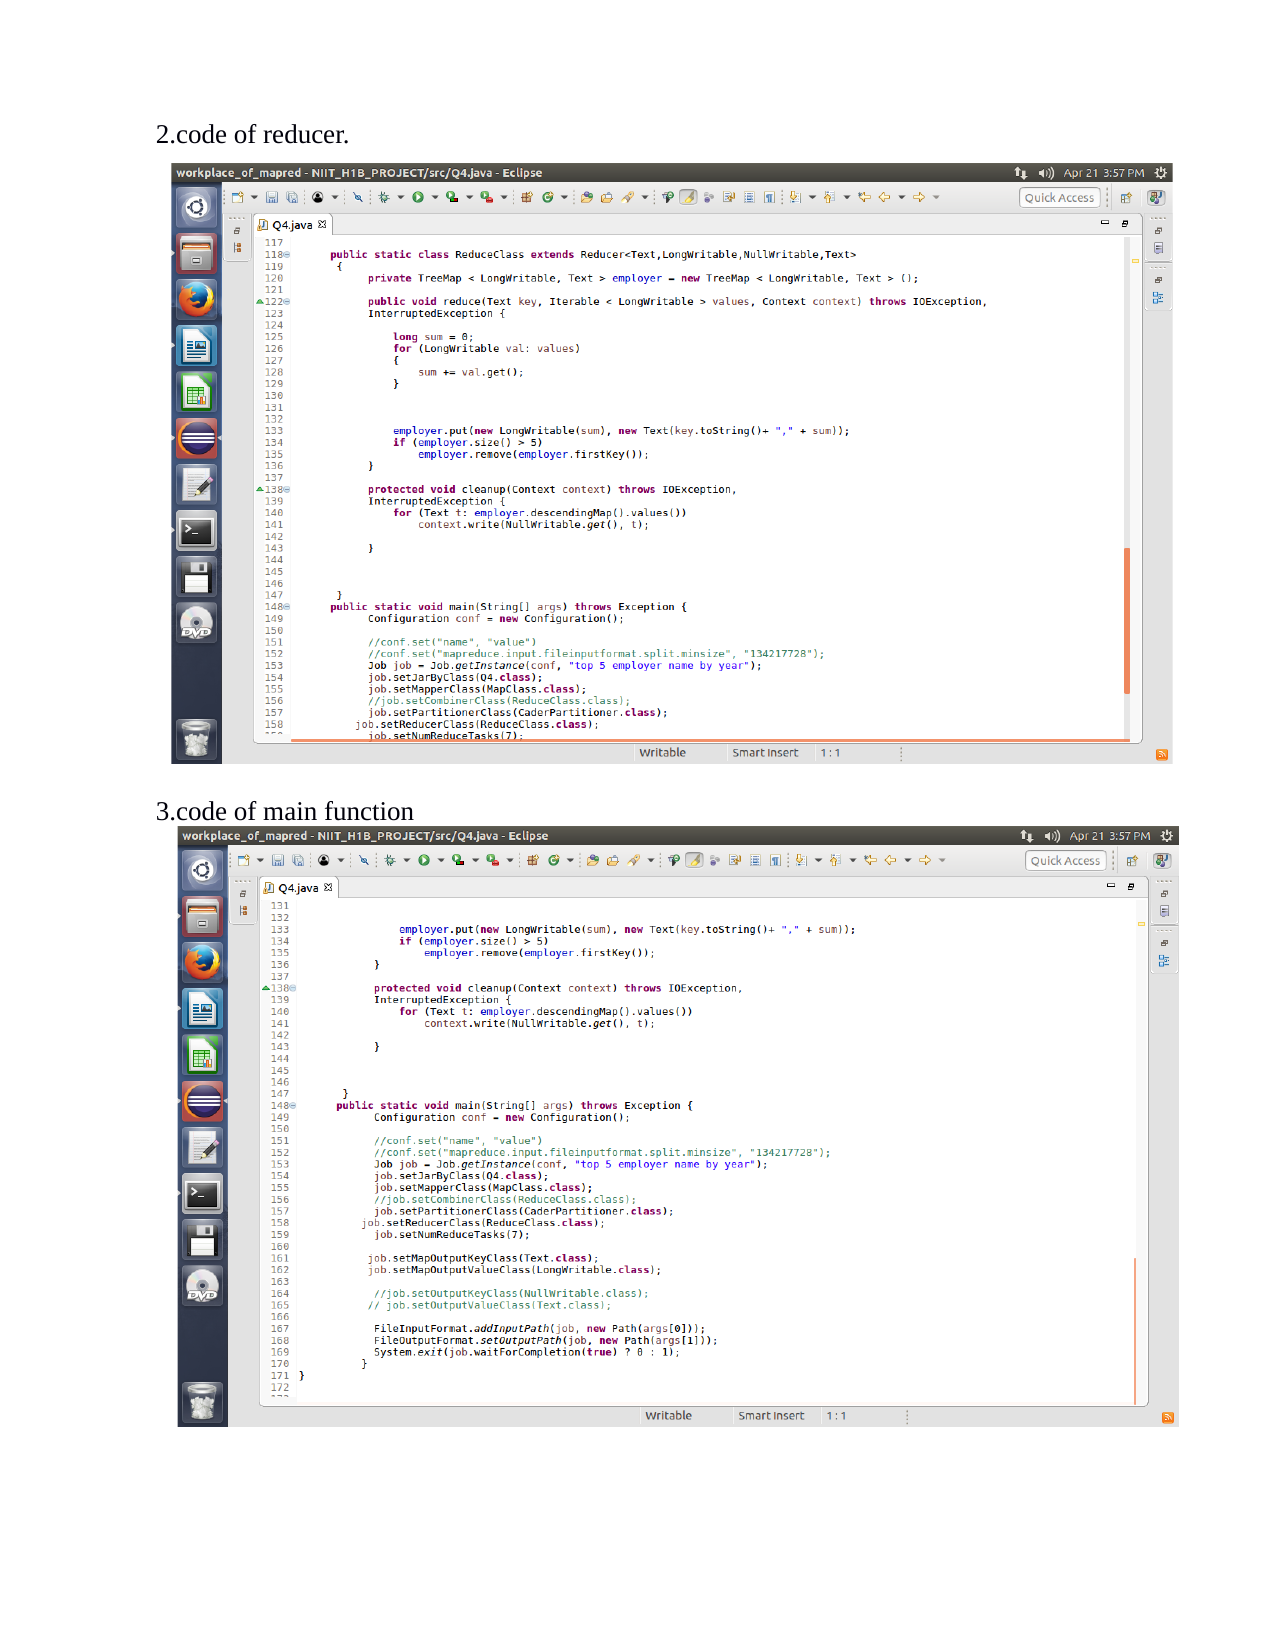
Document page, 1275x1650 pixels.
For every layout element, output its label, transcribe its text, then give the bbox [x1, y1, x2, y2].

picture [177, 826, 1179, 1427]
text 2.code of reducer. [156, 118, 1157, 149]
picture [171, 163, 1173, 764]
text 3.code of main function [156, 795, 1157, 826]
